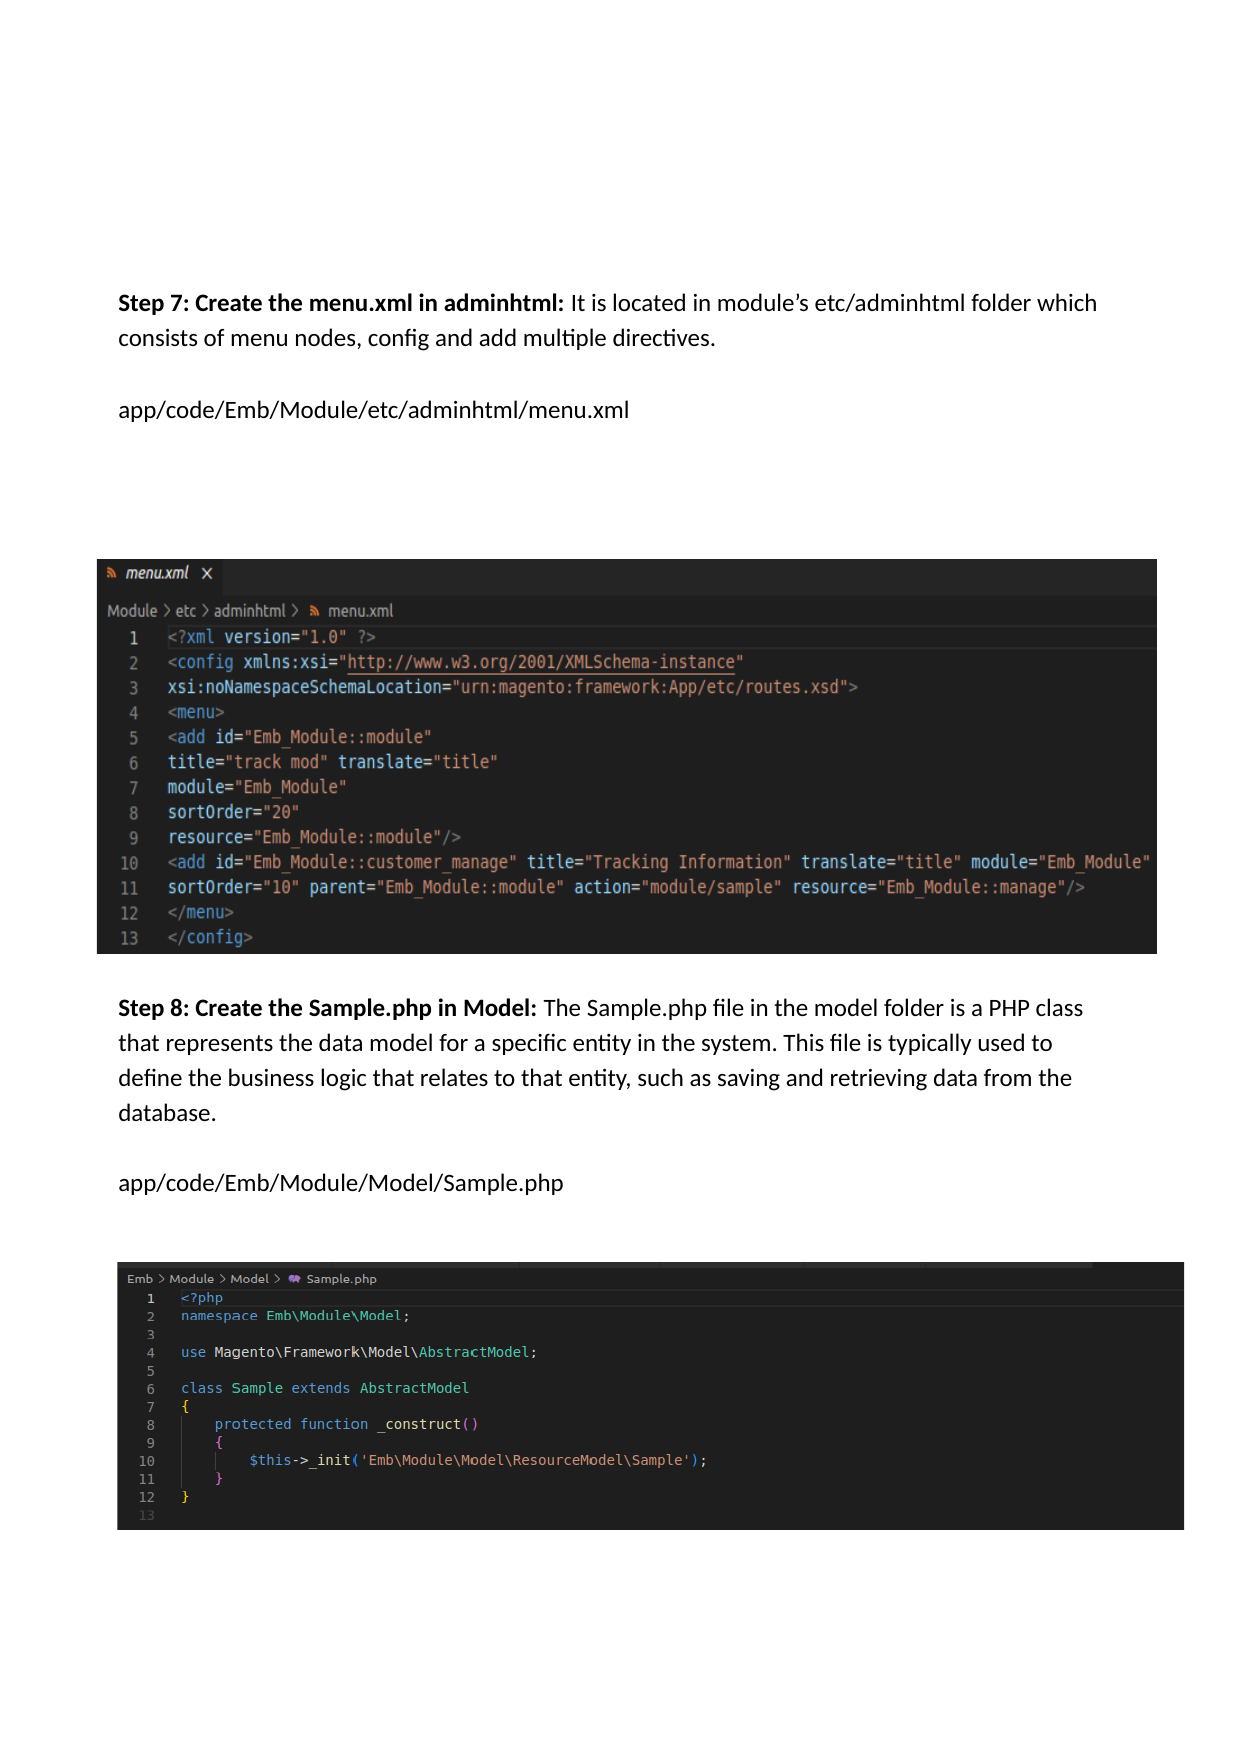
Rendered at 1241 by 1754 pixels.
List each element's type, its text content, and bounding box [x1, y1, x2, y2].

picture [117, 1262, 1185, 1530]
text app/code/Emb/Module/etc/adminhtml/menu.xml [118, 394, 1122, 424]
text Step 8: Create the Sample.php in Model: The Sample.php file in the model folder is a PHP class that represents the data model for a specific entity in the system. This file is typically used to define the business logic that relates to that entity, such as saving and retrieving data from the database. [118, 992, 1122, 1127]
text app/code/Emb/Module/Model/Sample.php [118, 1132, 1122, 1198]
text Step 7: Create the menu.xml in adminhtml: It is located in module’s etc/adminhtml folder which consists of menu nodes, config and add multiple directives. [118, 287, 1122, 353]
picture [96, 559, 1157, 954]
